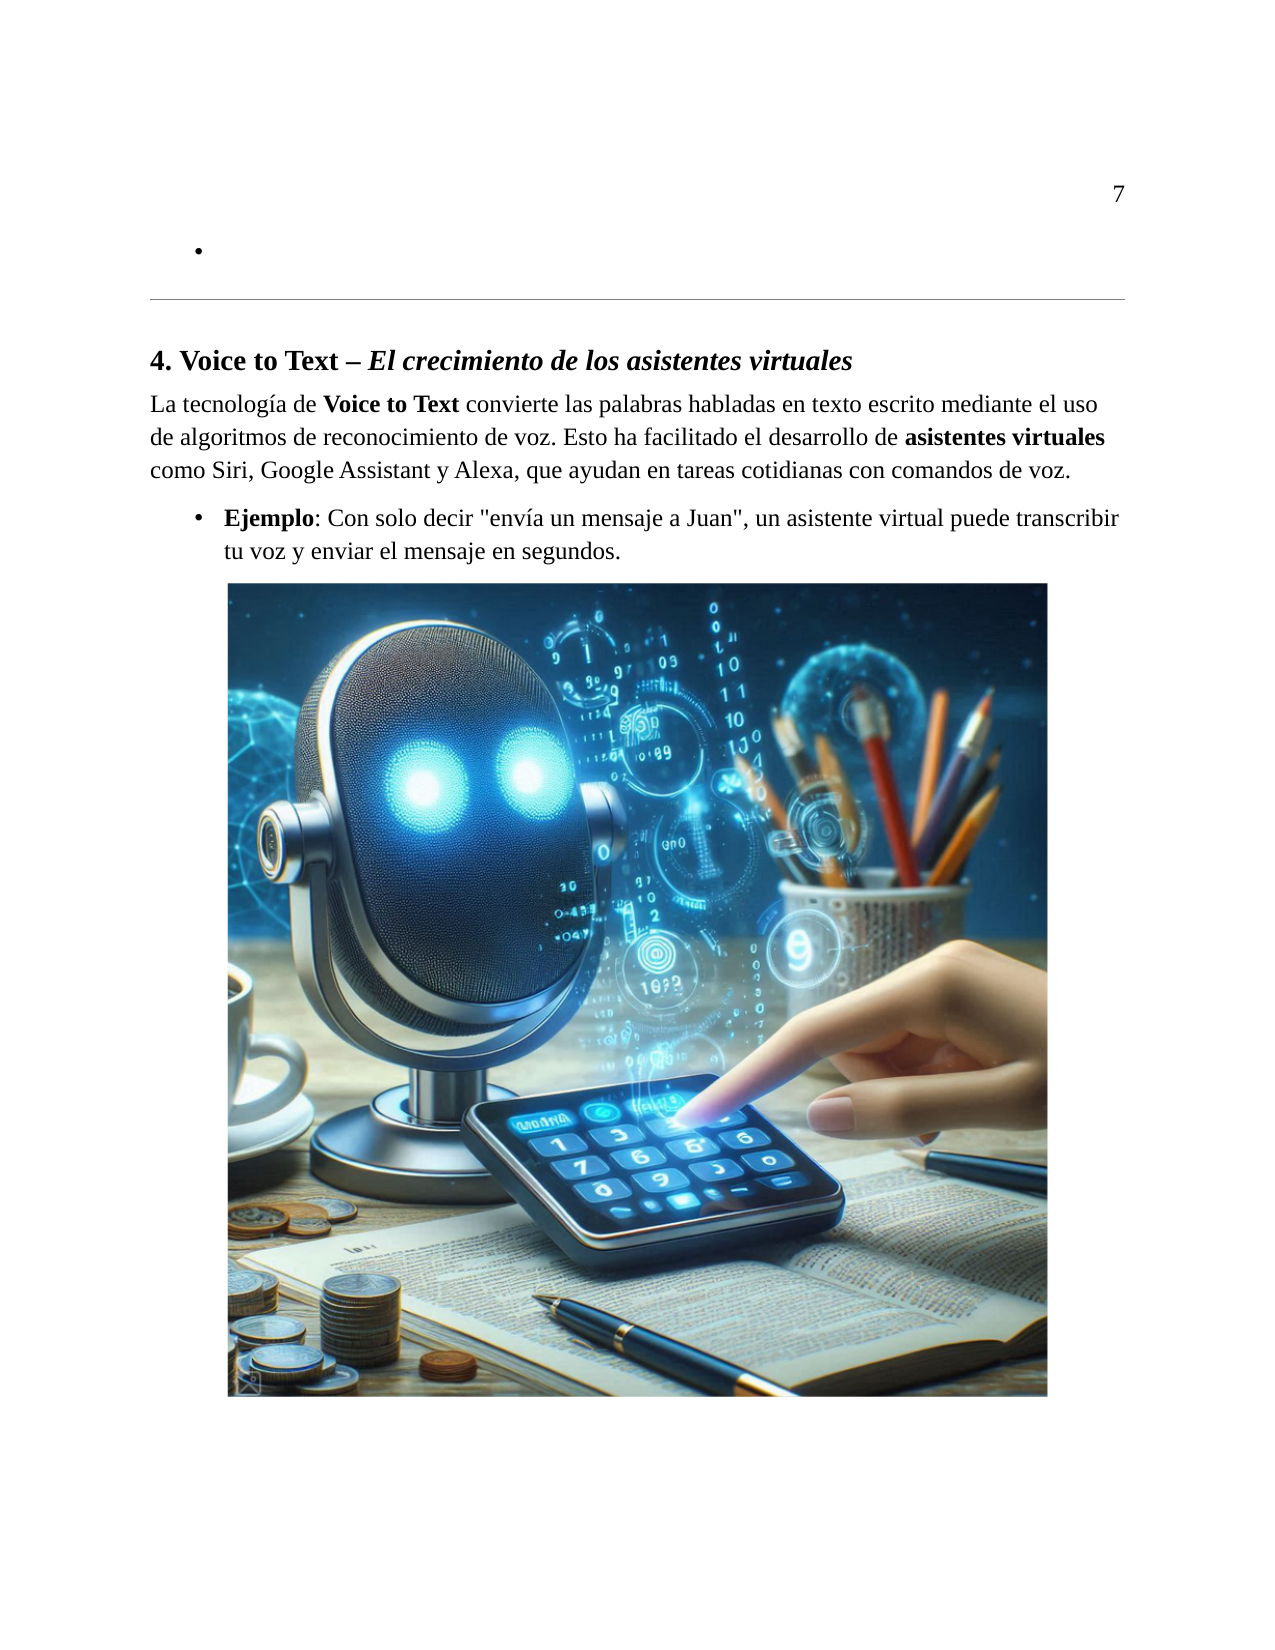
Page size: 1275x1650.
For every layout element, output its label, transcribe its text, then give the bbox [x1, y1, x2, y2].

text La tecnología de Voice to Text convierte las palabras habladas en texto escrito mediante el uso de algoritmos de reconocimiento de voz. Esto ha facilitado el desarrollo de asistentes virtuales como Siri, Google Assistant y Alexa, que ayudan en tareas cotidianas con comandos de voz. [150, 389, 1125, 484]
subtitle 4. Voice to Text – El crecimiento de los asistentes virtuales [150, 343, 1125, 377]
list Ejemplo: Con solo decir "envía un mensaje a Juan", un asistente virtual puede transcribir tu voz y enviar el mensaje en segundos. [194, 503, 1125, 565]
picture [227, 583, 1048, 1397]
